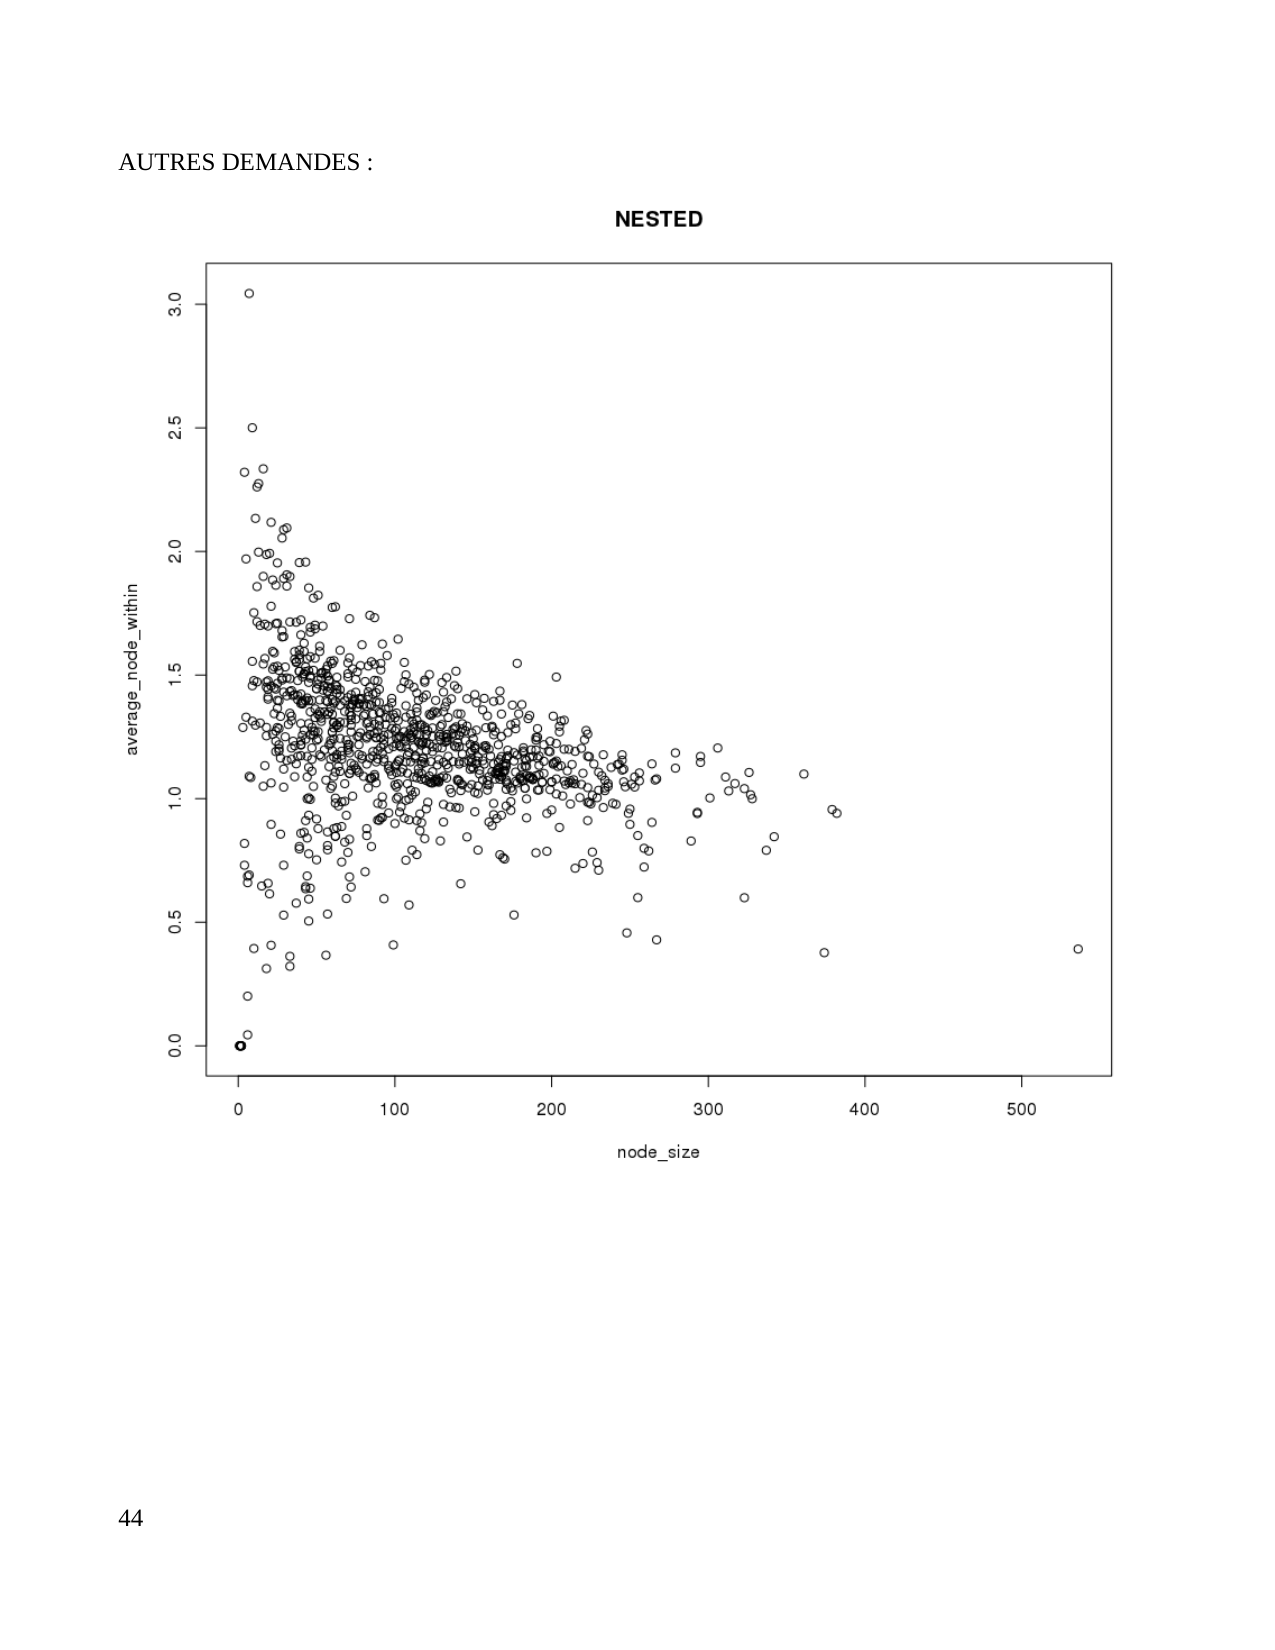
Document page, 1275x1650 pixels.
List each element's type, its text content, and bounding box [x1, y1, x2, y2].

text AUTRES DEMANDES : [118, 147, 1157, 175]
picture [118, 175, 1157, 1186]
